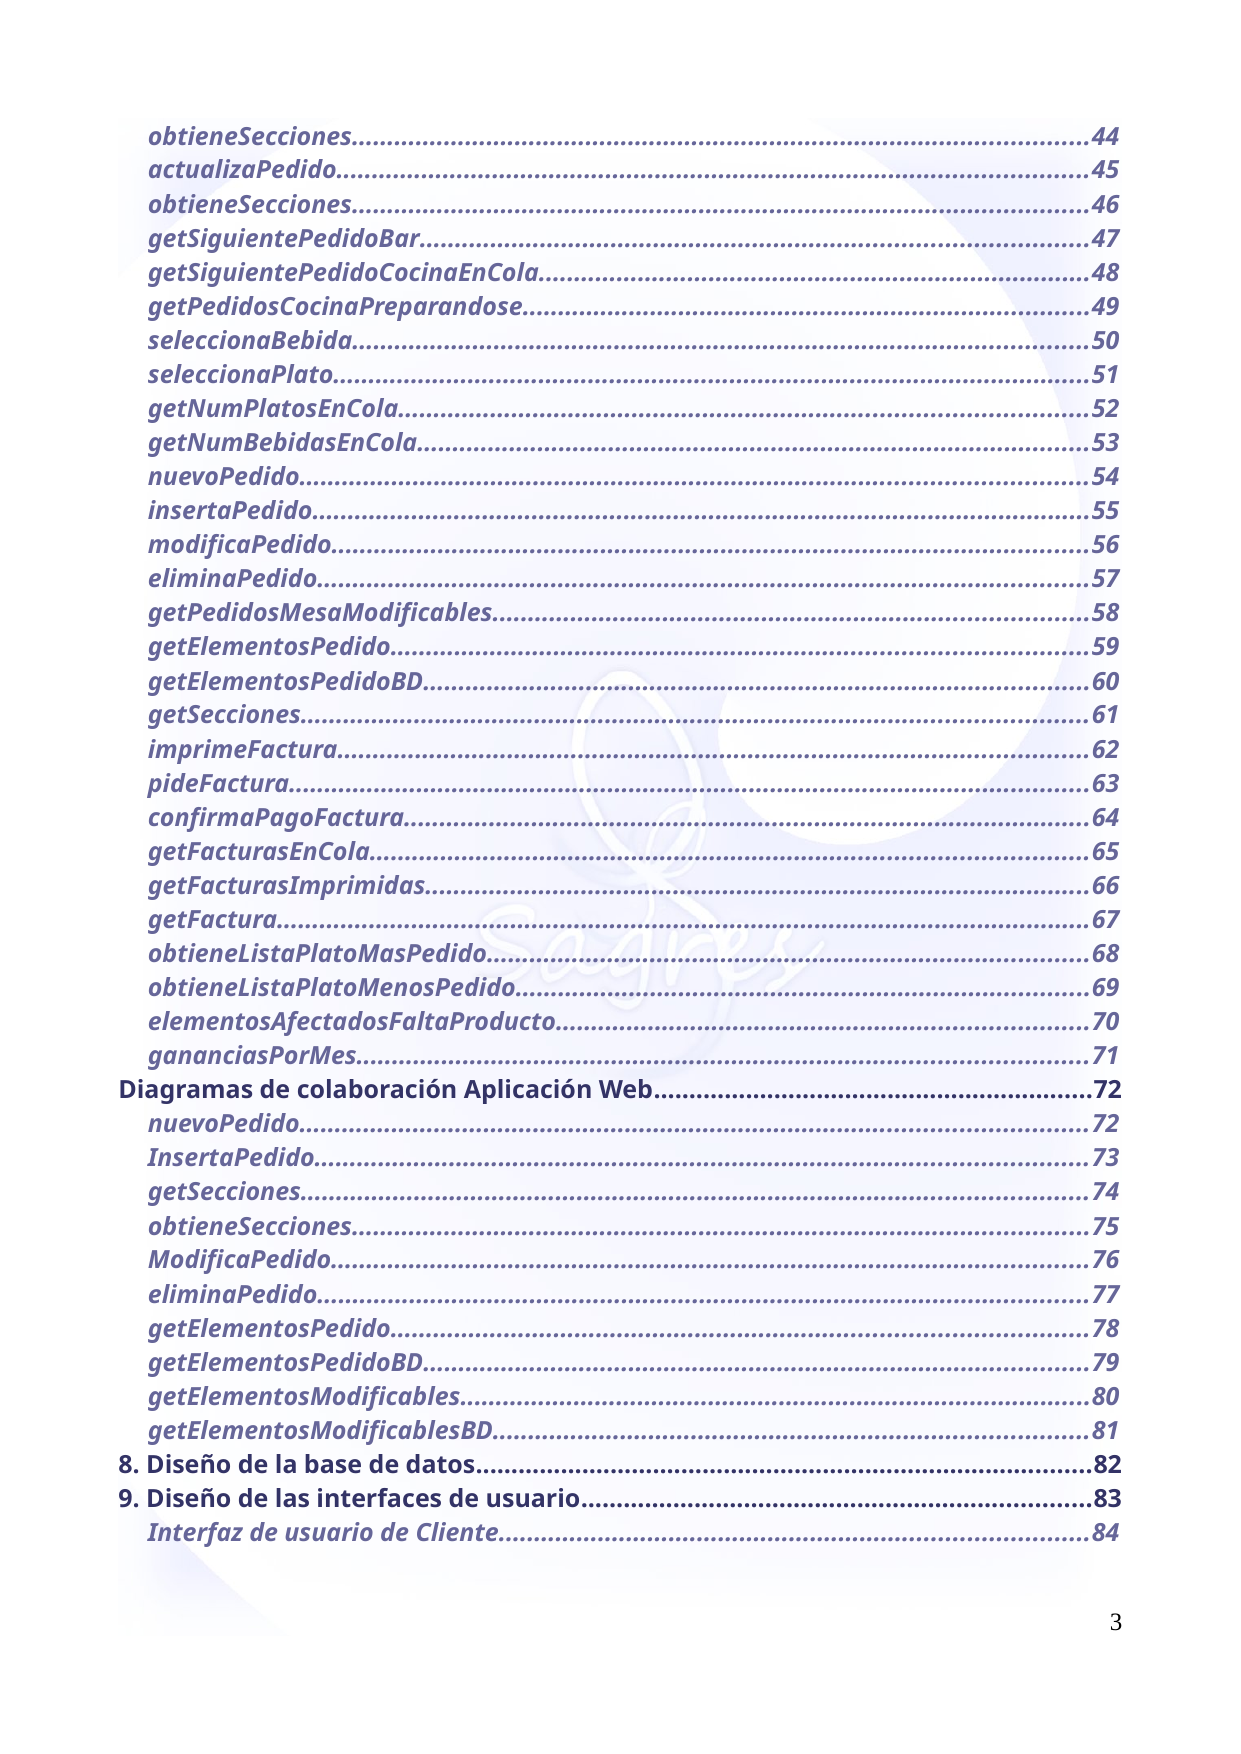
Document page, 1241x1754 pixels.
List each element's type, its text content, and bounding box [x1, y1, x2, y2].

text getSiguientePedidoCocinaEnCola 48 [148, 254, 1122, 288]
text getFactura 67 [148, 902, 1122, 936]
text obtieneListaPlatoMenosPedido 69 [148, 970, 1122, 1004]
text obtieneSecciones 44 [148, 118, 1122, 152]
text seleccionaPlato 51 [148, 357, 1122, 391]
text getFacturasEnCola 65 [148, 833, 1122, 867]
text getNumBebidasEnCola 53 [148, 425, 1122, 459]
text ModificaPedido 76 [148, 1242, 1122, 1276]
text eliminaPedido 57 [148, 561, 1122, 595]
picture [118, 1515, 1122, 1636]
text getNumPlatosEnCola 52 [148, 391, 1122, 425]
text getElementosModificables 80 [148, 1378, 1122, 1412]
text InsertaPedido 73 [148, 1140, 1122, 1174]
text confirmaPagoFactura 64 [148, 799, 1122, 833]
picture [118, 118, 148, 1072]
text gananciasPorMes 71 [148, 1038, 1122, 1072]
text obtieneSecciones 75 [148, 1208, 1122, 1242]
text getPedidosCocinaPreparandose 49 [148, 288, 1122, 322]
text 9. Diseño de las interfaces de usuario 83 [118, 1481, 1122, 1515]
text obtieneListaPlatoMasPedido 68 [148, 936, 1122, 970]
text seleccionaBebida 50 [148, 322, 1122, 357]
text getSiguientePedidoBar 47 [148, 220, 1122, 254]
text getSecciones 61 [148, 697, 1122, 731]
text nuevoPedido 54 [148, 459, 1122, 493]
text eliminaPedido 77 [148, 1276, 1122, 1310]
text pideFactura 63 [148, 765, 1122, 799]
text getElementosPedidoBD 60 [148, 663, 1122, 697]
text Diagramas de colaboración Aplicación Web 72 [118, 1072, 1122, 1106]
text nuevoPedido 72 [148, 1106, 1122, 1140]
text getFacturasImprimidas 66 [148, 867, 1122, 902]
text elementosAfectadosFaltaProducto 70 [148, 1004, 1122, 1038]
text imprimeFactura 62 [148, 731, 1122, 765]
text getElementosPedidoBD 79 [148, 1344, 1122, 1378]
text getSecciones 74 [148, 1174, 1122, 1208]
text 8. Diseño de la base de datos 82 [118, 1447, 1122, 1481]
text actualizaPedido 45 [148, 152, 1122, 186]
text insertaPedido 55 [148, 493, 1122, 527]
text getElementosPedido 59 [148, 629, 1122, 663]
text obtieneSecciones 46 [148, 186, 1122, 220]
text getElementosModificablesBD 81 [148, 1412, 1122, 1447]
text Interfaz de usuario de Cliente 84 [148, 1515, 1122, 1549]
text modificaPedido 56 [148, 527, 1122, 561]
text getPedidosMesaModificables 58 [148, 595, 1122, 629]
text getElementosPedido 78 [148, 1310, 1122, 1344]
picture [118, 1106, 148, 1447]
